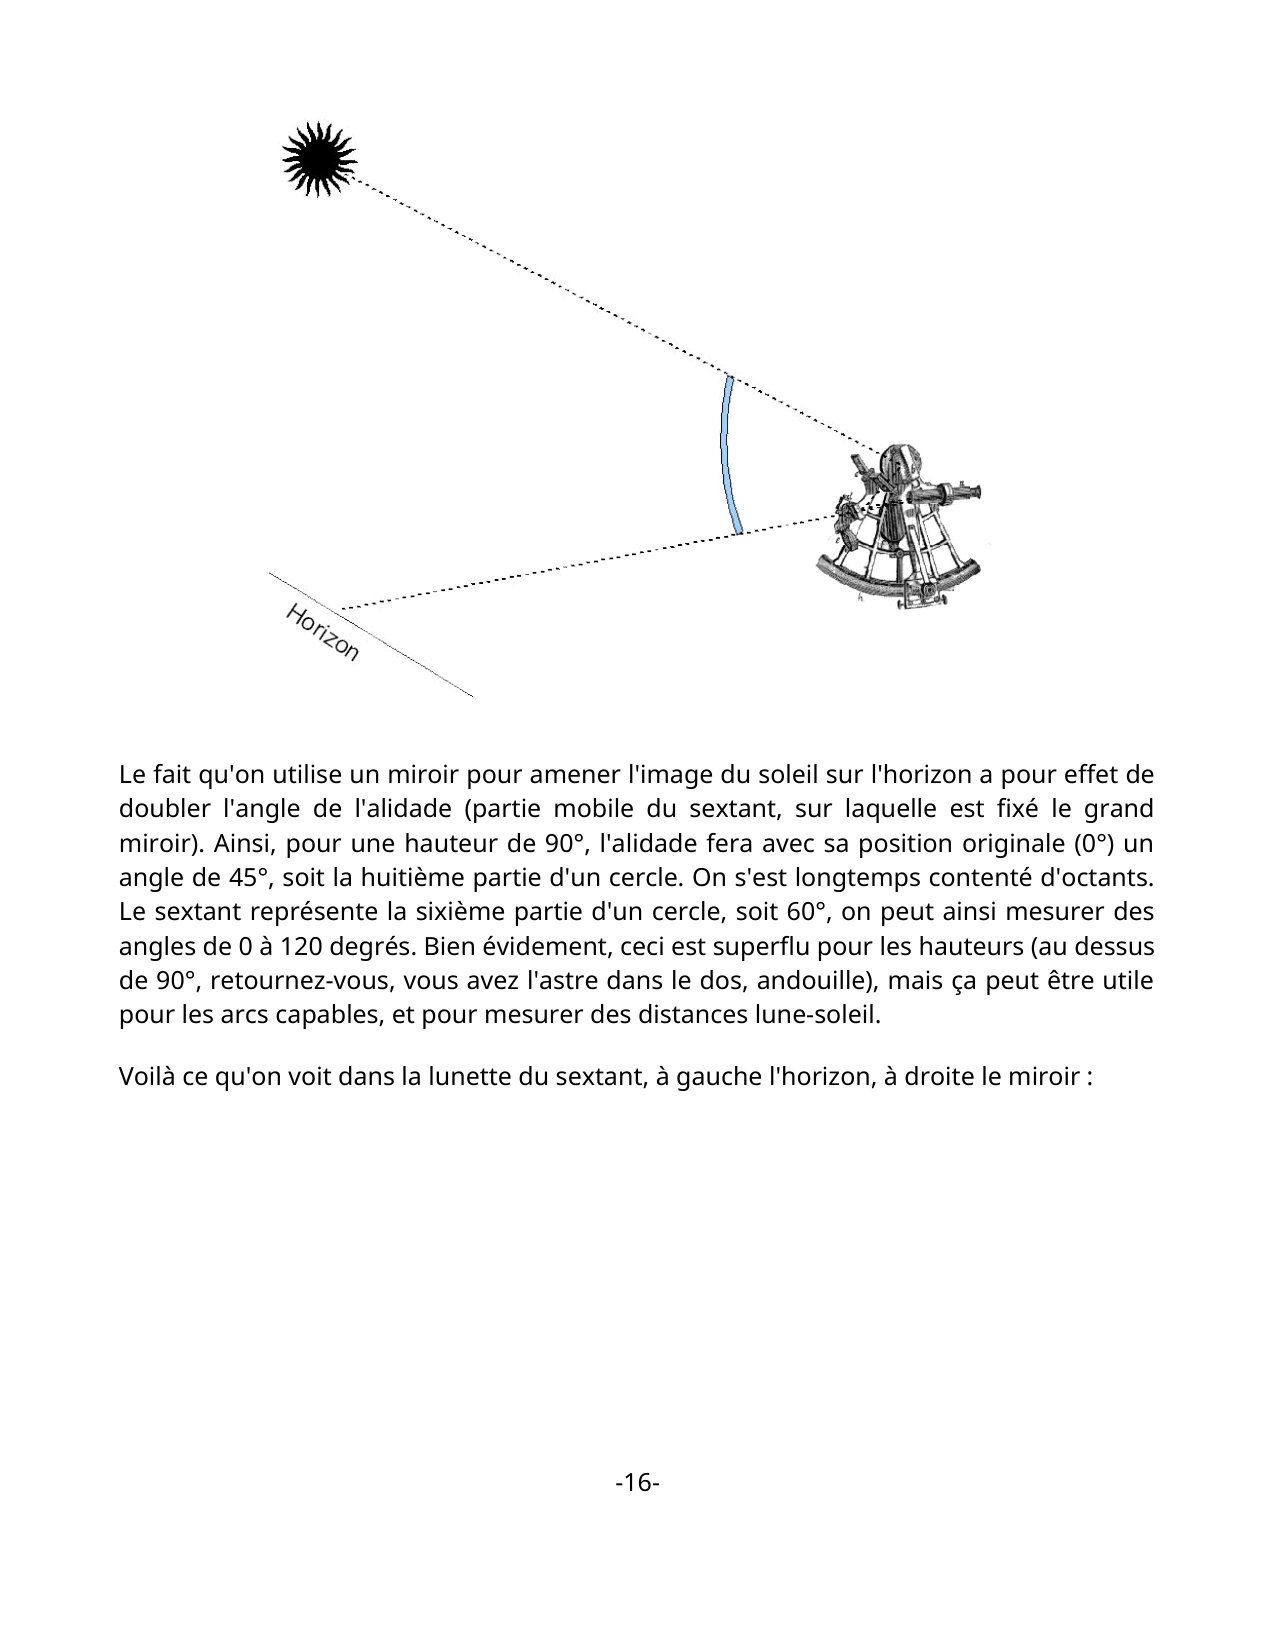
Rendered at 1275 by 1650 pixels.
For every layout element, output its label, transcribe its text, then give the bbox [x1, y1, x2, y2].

text Voilà ce qu'on voit dans la lunette du sextant, à gauche l'horizon, à droite le miroir : [119, 1059, 1156, 1093]
text -16- [119, 1465, 1156, 1499]
picture [268, 118, 1007, 697]
text Le fait qu'on utilise un miroir pour amener l'image du soleil sur l'horizon a pour effet de doubler l'angle de l'alidade (partie mobile du sextant, sur laquelle est fixé le grand miroir). Ainsi, pour une hauteur de 90°, l'alidade fera avec sa position originale (0°) un angle de 45°, soit la huitième partie d'un cercle. On s'est longtemps contenté d'octants. Le sextant représente la sixième partie d'un cercle, soit 60°, on peut ainsi mesurer des angles de 0 à 120 degrés. Bien évidement, ceci est superflu pour les hauteurs (au dessus de 90°, retournez-vous, vous avez l'astre dans le dos, andouille), mais ça peut être utile pour les arcs capables, et pour mesurer des distances lune-soleil. [119, 756, 1156, 1031]
